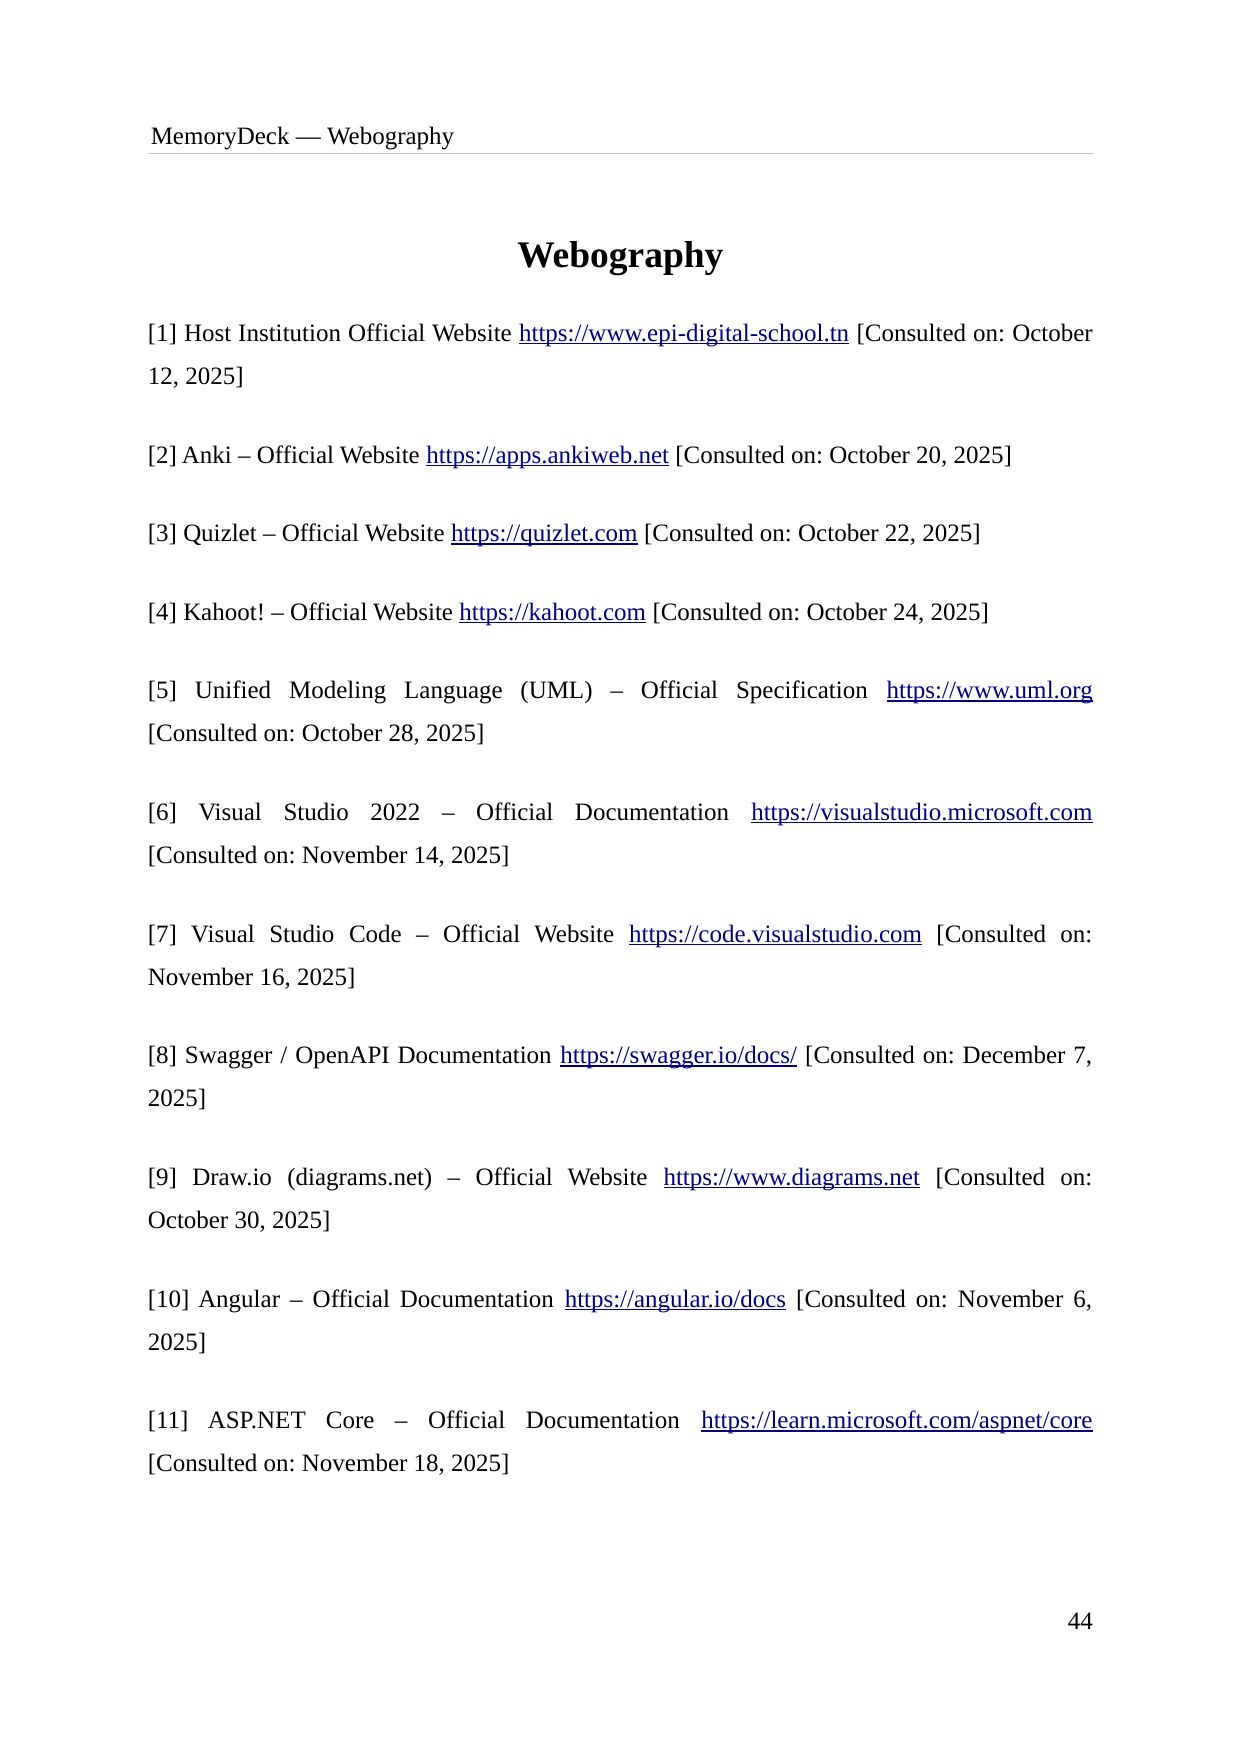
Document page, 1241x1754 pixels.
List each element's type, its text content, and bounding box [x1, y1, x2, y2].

text [7] Visual Studio Code – Official Website https://code.visualstudio.com [Consulted on: November 16, 2025] [148, 919, 1093, 991]
subtitle Webography [148, 232, 1093, 275]
text [2] Anki – Official Website https://apps.ankiweb.net [Consulted on: October 20, 2025] [148, 440, 1093, 468]
text [10] Angular – Official Documentation https://angular.io/docs [Consulted on: November 6, 2025] [148, 1284, 1093, 1356]
text [3] Quizlet – Official Website https://quizlet.com [Consulted on: October 22, 2025] [148, 518, 1093, 547]
text [4] Kahoot! – Official Website https://kahoot.com [Consulted on: October 24, 2025] [148, 597, 1093, 626]
text [11] ASP.NET Core – Official Documentation https://learn.microsoft.com/aspnet/core [Consulted on: November 18, 2025] [148, 1405, 1093, 1477]
text [8] Swagger / OpenAPI Documentation https://swagger.io/docs/ [Consulted on: December 7, 2025] [148, 1040, 1093, 1112]
text [1] Host Institution Official Website https://www.epi-digital-school.tn [Consulted on: October 12, 2025] [148, 318, 1093, 390]
text [9] Draw.io (diagrams.net) – Official Website https://www.diagrams.net [Consulted on: October 30, 2025] [148, 1162, 1093, 1234]
text [6] Visual Studio 2022 – Official Documentation https://visualstudio.microsoft.com [Consulted on: November 14, 2025] [148, 797, 1093, 869]
text [5] Unified Modeling Language (UML) – Official Specification https://www.uml.org [Consulted on: October 28, 2025] [148, 675, 1093, 747]
